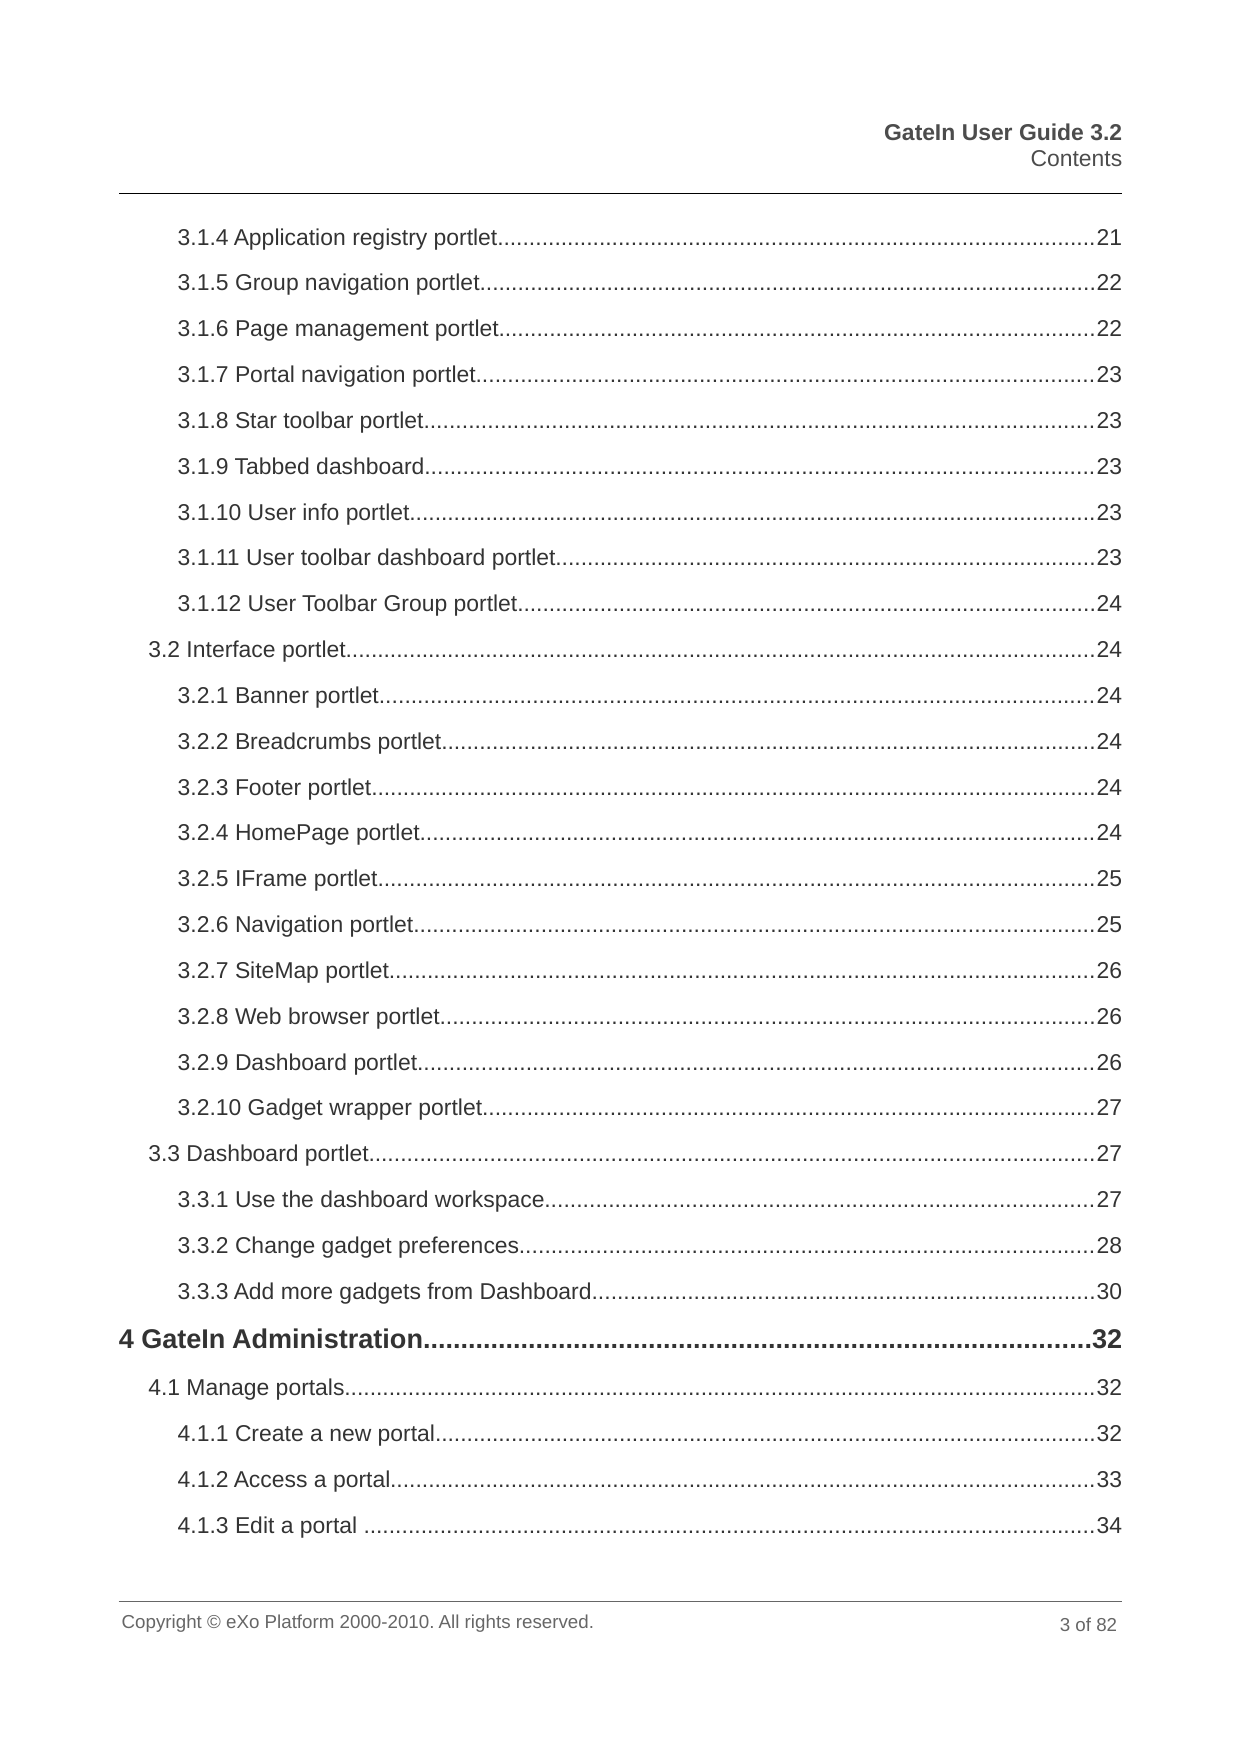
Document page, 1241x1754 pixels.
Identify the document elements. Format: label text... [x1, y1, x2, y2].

text 3.1.11 User toolbar dashboard portlet 23 [177, 544, 1122, 571]
text 3.2.10 Gadget wrapper portlet 27 [177, 1094, 1122, 1121]
text 3.2.7 SiteMap portlet 26 [177, 957, 1122, 983]
text 3.2 Interface portlet 24 [148, 636, 1122, 662]
text 3.2.2 Breadcrumbs portlet 24 [177, 728, 1122, 754]
text 3.1.5 Group navigation portlet 22 [177, 269, 1122, 296]
text 3.1.9 Tabbed dashboard 23 [177, 453, 1122, 479]
text 3.1.7 Portal navigation portlet 23 [177, 361, 1122, 387]
text 3.3.3 Add more gadgets from Dashboard 30 [177, 1278, 1122, 1304]
text 3.2.1 Banner portlet 24 [177, 682, 1122, 708]
text 4 GateIn Administration 32 [118, 1323, 1122, 1355]
text 3.3 Dashboard portlet 27 [148, 1140, 1122, 1167]
text 3.2.5 IFrame portlet 25 [177, 865, 1122, 892]
text 4.1.3 Edit a portal 34 [177, 1512, 1122, 1538]
text 4.1 Manage portals 32 [148, 1374, 1122, 1401]
text 3.2.8 Web browser portlet 26 [177, 1003, 1122, 1029]
text 3.2.9 Dashboard portlet 26 [177, 1048, 1122, 1075]
text 3.1.6 Page management portlet 22 [177, 315, 1122, 342]
text 3.1.8 Star toolbar portlet 23 [177, 407, 1122, 433]
text 4.1.1 Create a new portal 32 [177, 1420, 1122, 1446]
text 3.3.1 Use the dashboard workspace 27 [177, 1186, 1122, 1212]
text 3.1.4 Application registry portlet 21 [177, 223, 1122, 250]
text 3.2.6 Navigation portlet 25 [177, 911, 1122, 937]
text 3.1.12 User Toolbar Group portlet 24 [177, 590, 1122, 617]
text 4.1.2 Access a portal 33 [177, 1466, 1122, 1492]
text 3.2.3 Footer portlet 24 [177, 773, 1122, 800]
text 3.1.10 User info portlet 23 [177, 498, 1122, 525]
text 3.3.2 Change gadget preferences 28 [177, 1232, 1122, 1258]
text 3.2.4 HomePage portlet 24 [177, 819, 1122, 846]
